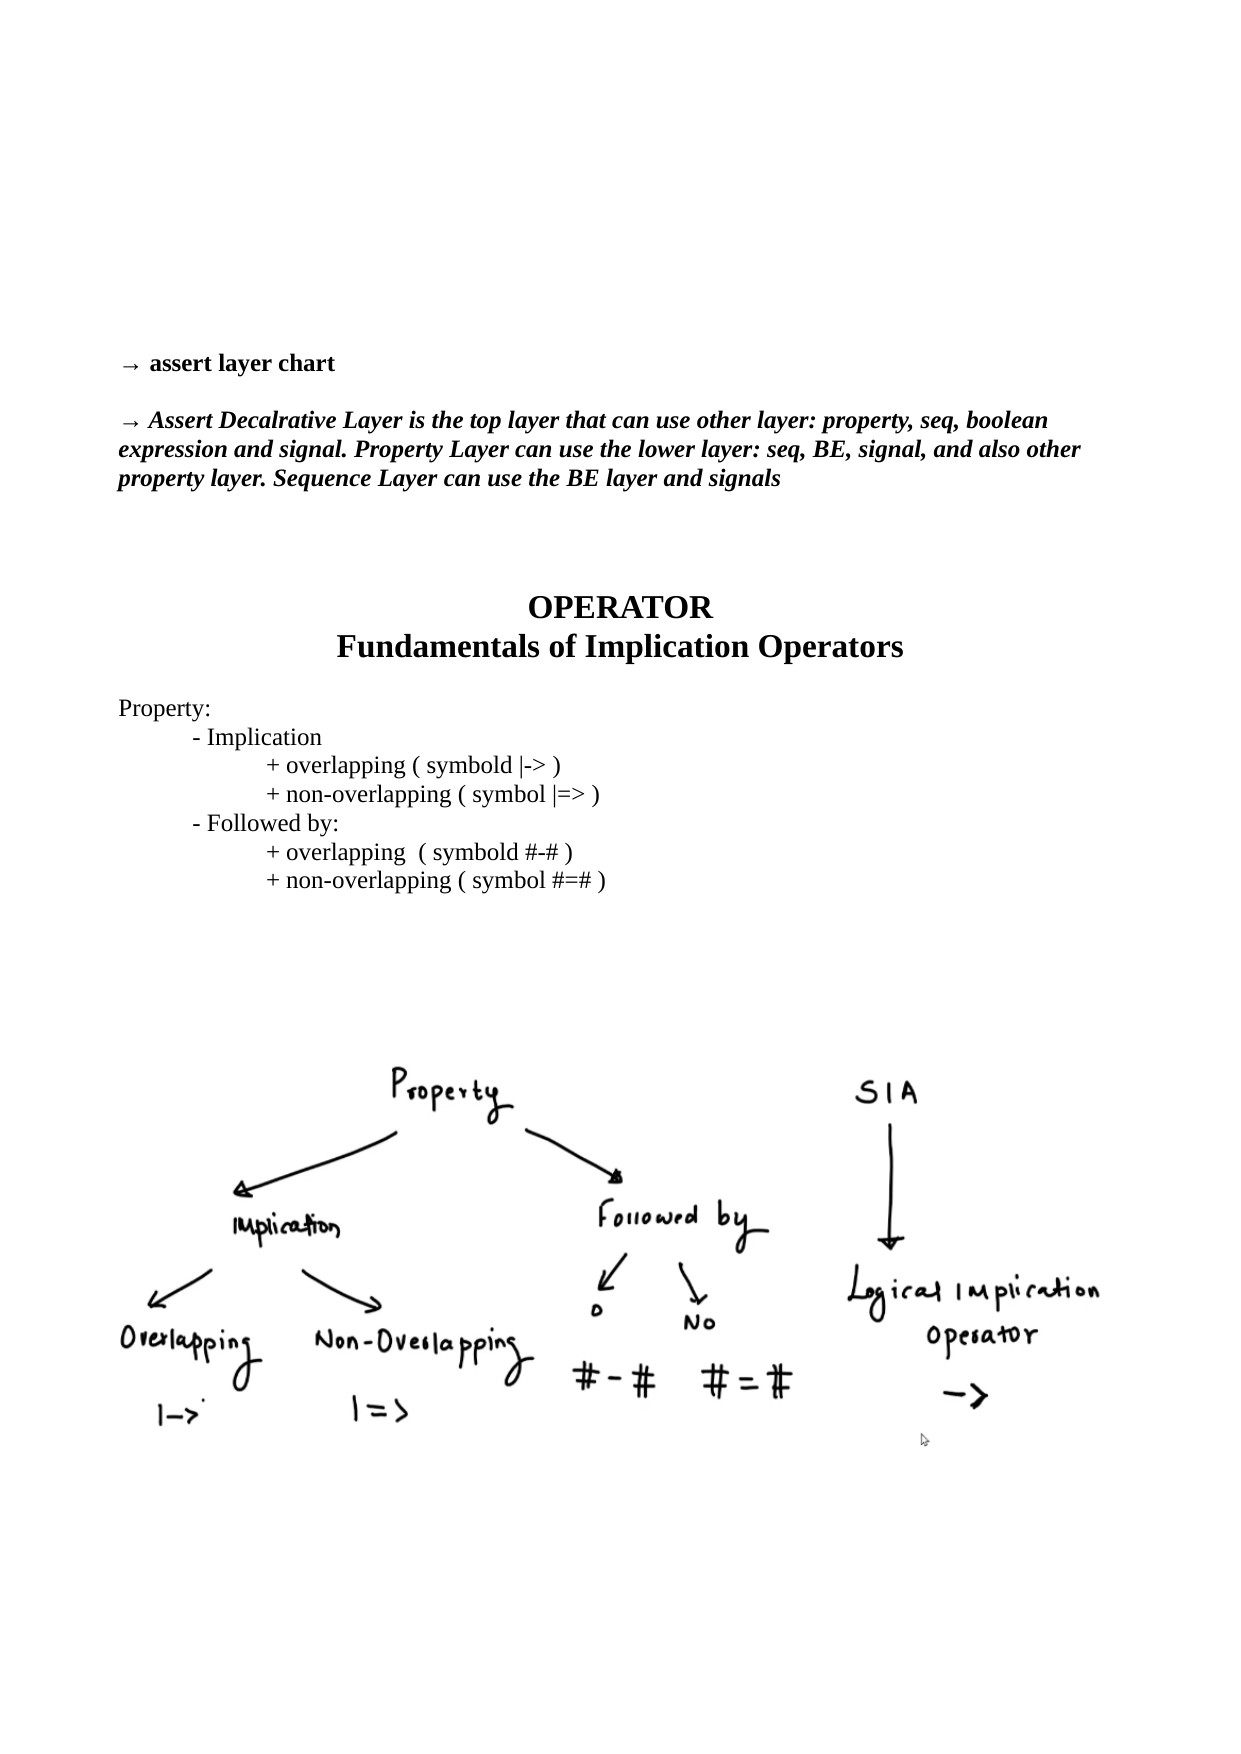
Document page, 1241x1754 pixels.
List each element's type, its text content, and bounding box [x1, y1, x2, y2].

text → Assert Decalrative Layer is the top layer that can use other layer: property, seq, boolean expression and signal. Property Layer can use the lower layer: seq, BE, signal, and also other property layer. Sequence Layer can use the BE layer and signals [118, 406, 1122, 492]
text OPERATOR [118, 588, 1122, 626]
text Property: [118, 693, 1122, 722]
text - Followed by: [118, 808, 1122, 837]
text + non-overlapping ( symbol |=> ) [118, 779, 1122, 808]
text → assert layer chart [118, 348, 1122, 377]
text Fundamentals of Implication Operators [118, 626, 1122, 664]
text + overlapping ( symbold #-# ) [118, 837, 1122, 866]
text + non-overlapping ( symbol #=# ) [118, 866, 1122, 894]
text + overlapping ( symbold |-> ) [118, 751, 1122, 779]
picture [118, 1038, 1123, 1495]
text - Implication [118, 722, 1122, 751]
